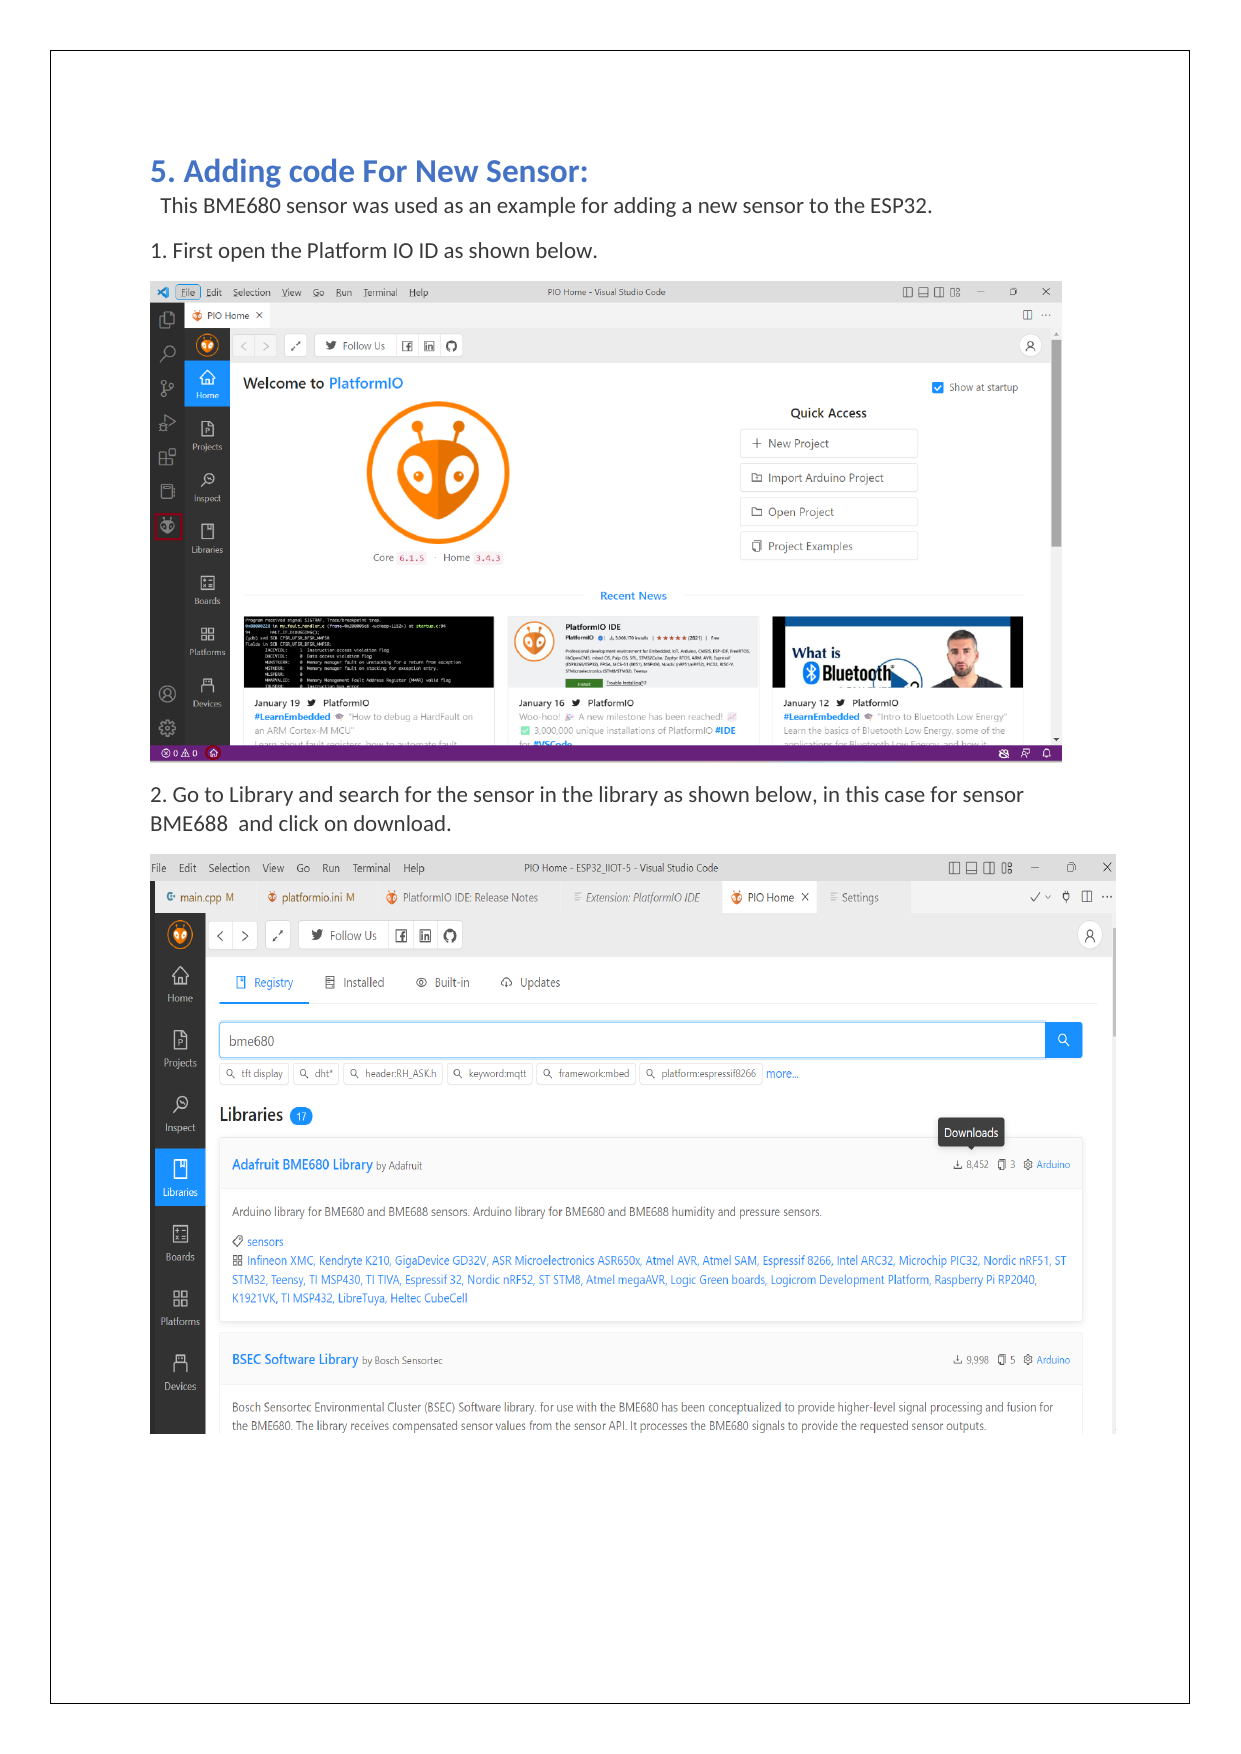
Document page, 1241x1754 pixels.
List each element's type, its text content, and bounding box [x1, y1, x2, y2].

text 1. First open the Platform IO ID as shown below. [150, 236, 1090, 264]
text 2. Go to Library and search for the sensor in the library as shown below, in this case for sensor BME688 and click on download. [150, 780, 1090, 837]
text This BME680 sensor was used as an example for adding a new sensor to the ESP32. [150, 191, 1090, 219]
subtitle 5. Adding code For New Sensor: [150, 150, 1090, 191]
